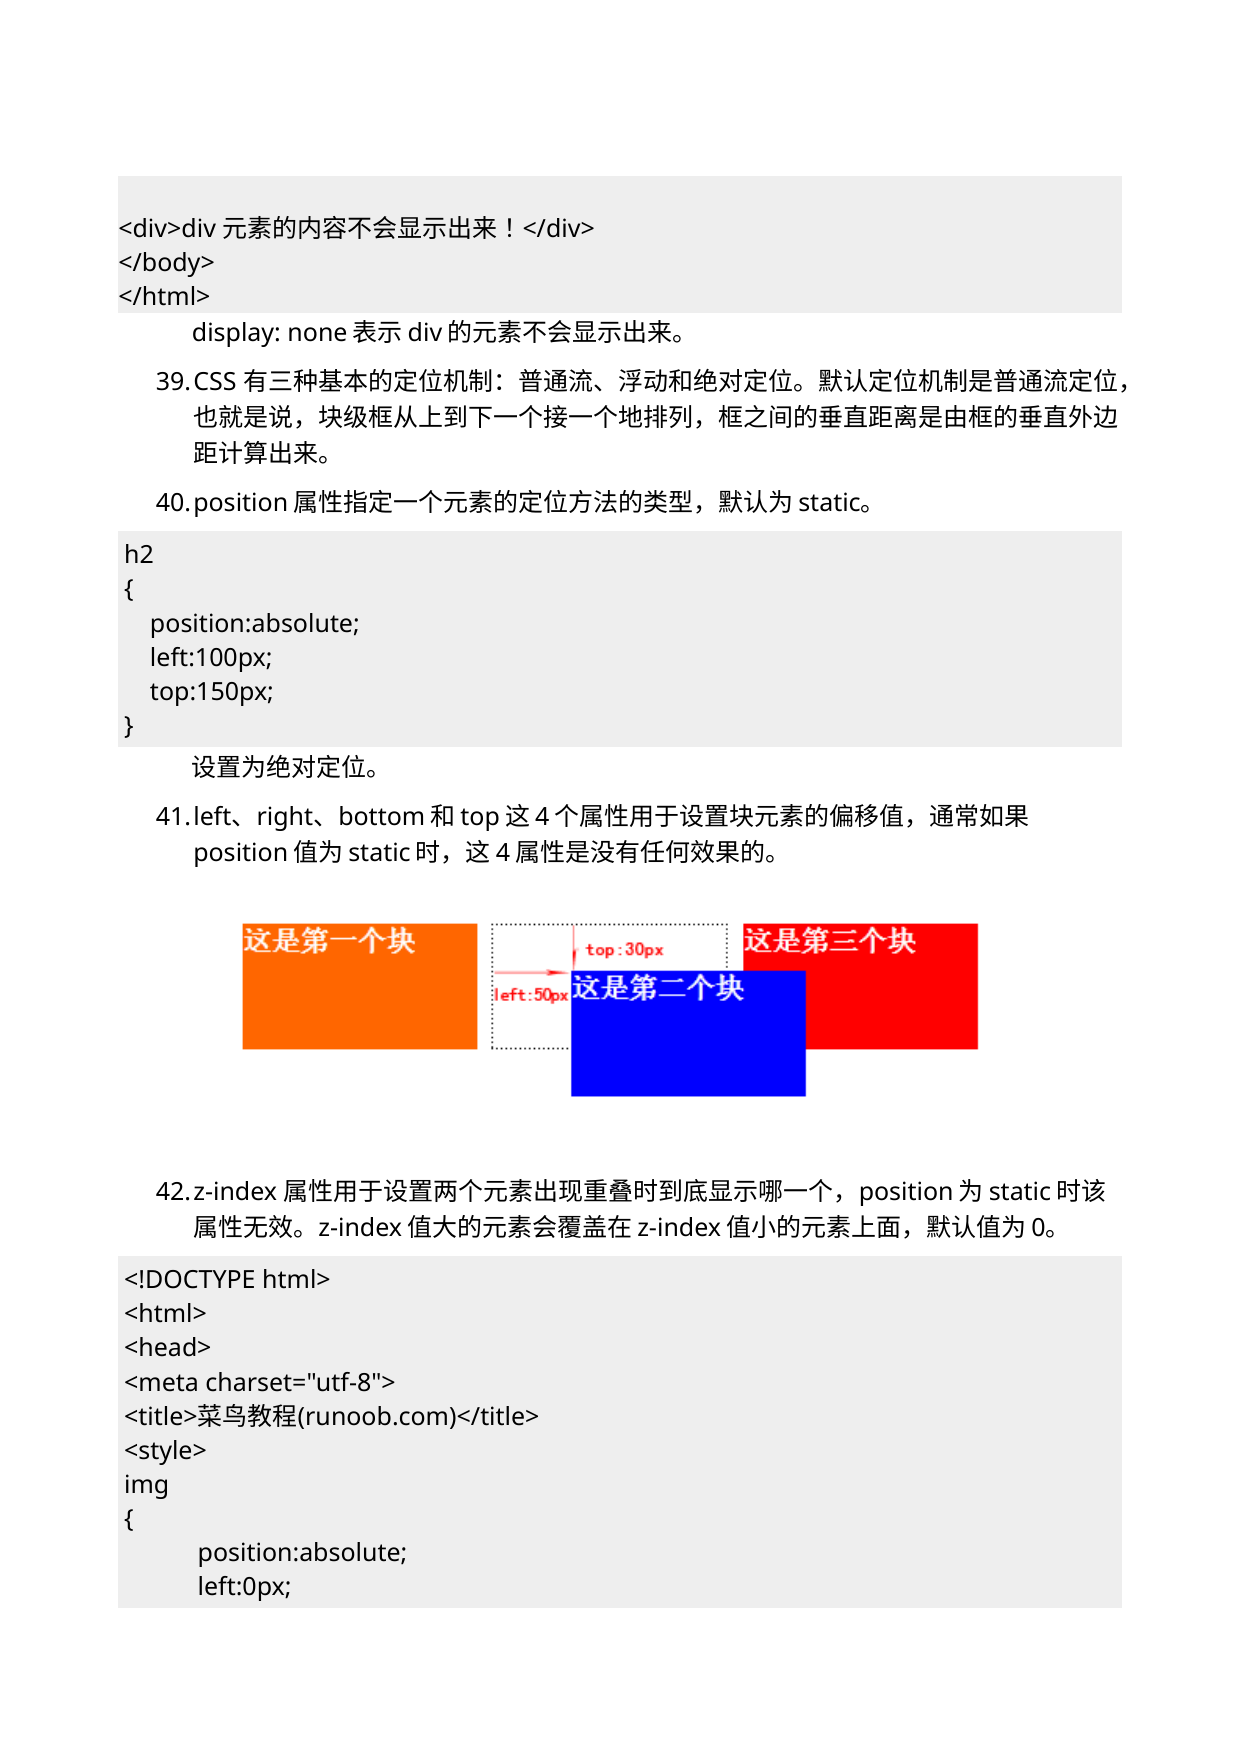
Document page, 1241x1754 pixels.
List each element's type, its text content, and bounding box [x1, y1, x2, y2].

picture [207, 881, 1033, 1125]
table_header h2 { position:absolute; left:100px; top:150px; } [118, 531, 1122, 747]
list position属性指定一个元素的定位方法的类型，默认为static。 [156, 483, 1122, 519]
text display: none表示div的元素不会显示出来。 [118, 313, 1122, 349]
list z-index 属性用于设置两个元素出现重叠时到底显示哪一个，position为static时该属性无效。z-index值大的元素会覆盖在z-index值小的元素上面，默认值为0。 [156, 1171, 1122, 1244]
table_header <!DOCTYPE html> <html> <head> <meta charset="utf-8"> <title>菜鸟教程(runoob.com)</title> <style> img { position:absolute; left:0px; [118, 1256, 1122, 1608]
text 设置为绝对定位。 [118, 747, 1122, 783]
table_header <div>div 元素的内容不会显示出来！</div> </body> </html> [118, 176, 1122, 313]
list CSS 有三种基本的定位机制：普通流、浮动和绝对定位。默认定位机制是普通流定位，也就是说，块级框从上到下一个接一个地排列，框之间的垂直距离是由框的垂直外边距计算出来。 [156, 361, 1122, 470]
list left、right、bottom和top这4个属性用于设置块元素的偏移值，通常如果position值为static时，这4属性是没有任何效果的。 [156, 796, 1122, 868]
